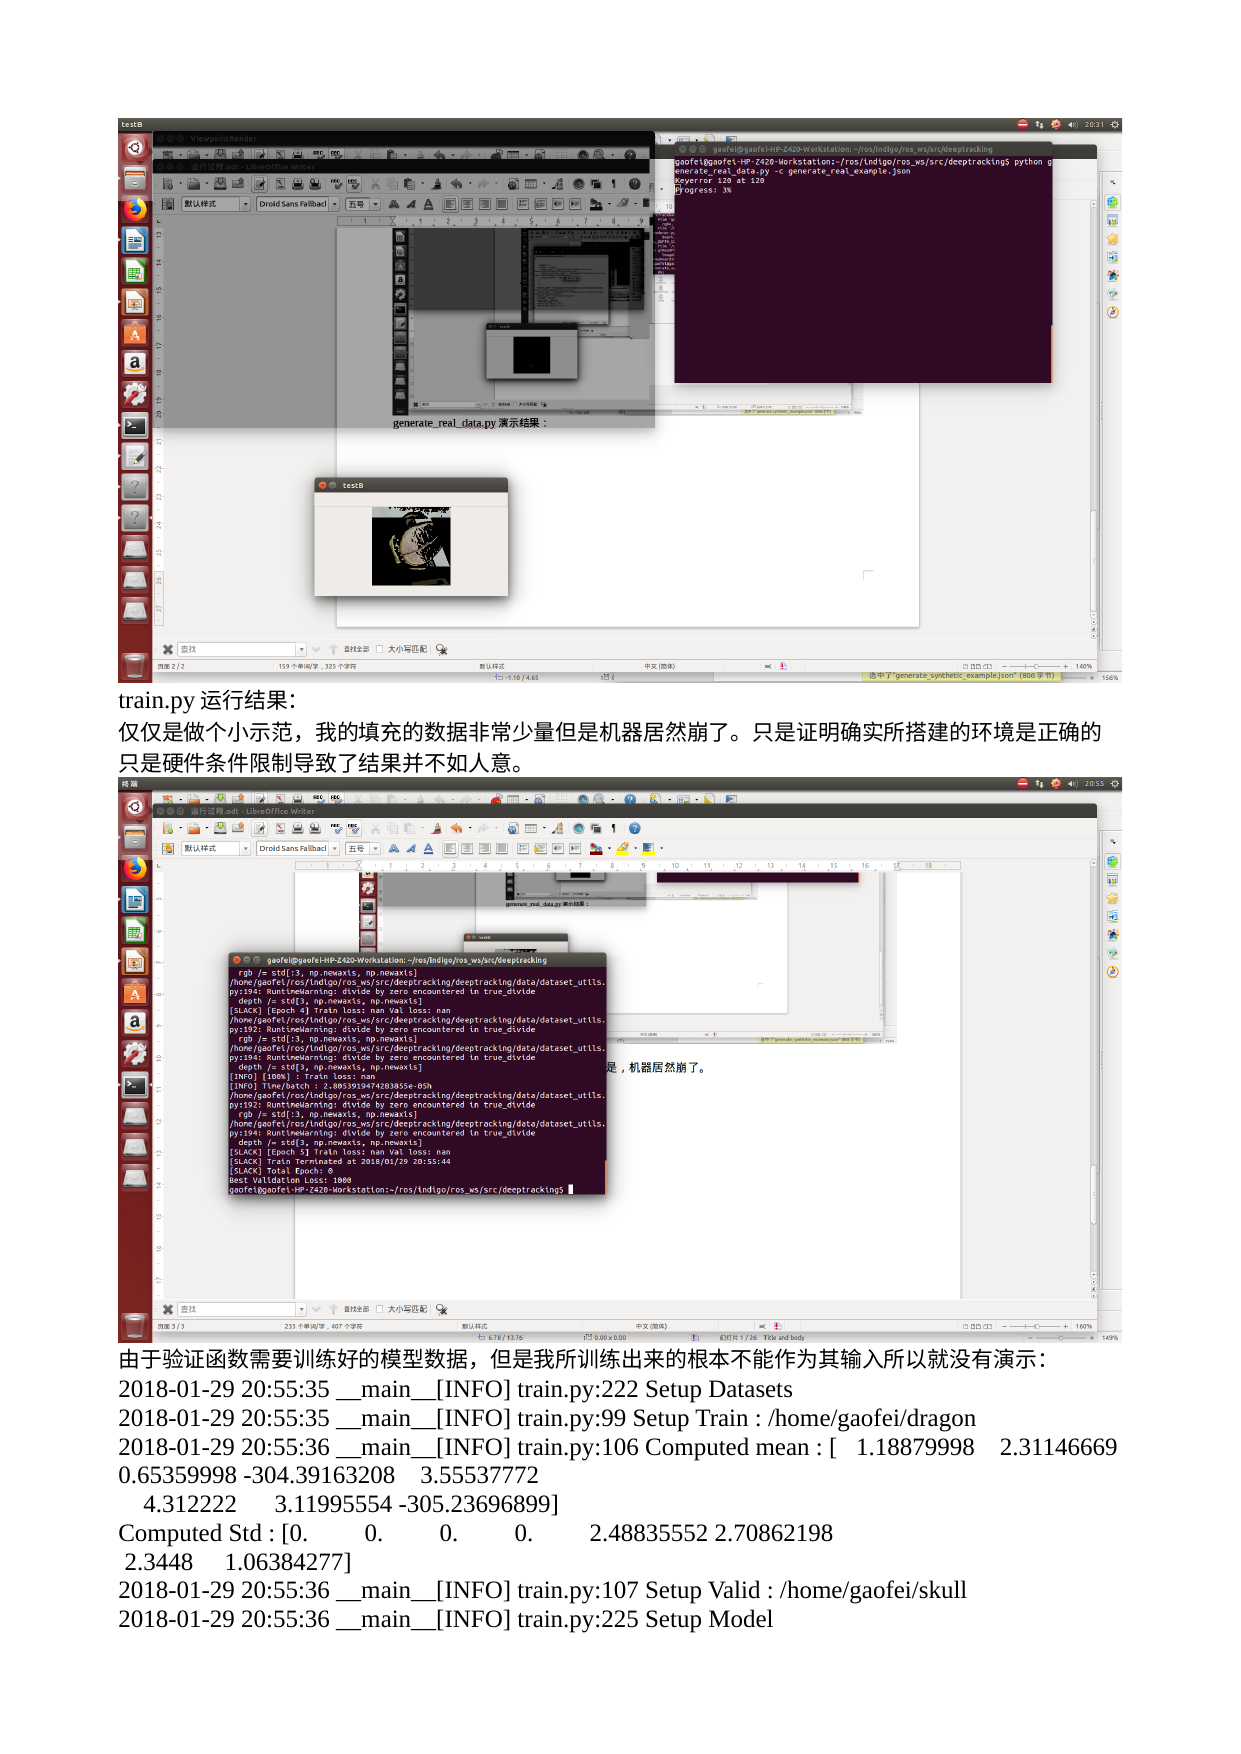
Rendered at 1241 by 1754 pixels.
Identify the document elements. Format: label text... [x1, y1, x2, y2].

text 由于验证函数需要训练好的模型数据，但是我所训练出来的根本不能作为其输入所以就没有演示： [118, 1343, 1122, 1374]
text 2018-01-29 20:55:36 __main__[INFO] train.py:107 Setup Valid : /home/gaofei/skull [118, 1575, 1122, 1604]
picture [118, 777, 1123, 1343]
picture [118, 118, 1123, 683]
text 4.312222 3.11995554 -305.23696899] [118, 1489, 1122, 1518]
text 2.3448 1.06384277] [118, 1547, 1122, 1575]
text 2018-01-29 20:55:36 __main__[INFO] train.py:225 Setup Model [118, 1604, 1122, 1633]
text 2018-01-29 20:55:35 __main__[INFO] train.py:222 Setup Datasets [118, 1374, 1122, 1403]
text 仅仅是做个小示范，我的填充的数据非常少量但是机器居然崩了。只是证明确实所搭建的环境是正确的只是硬件条件限制导致了结果并不如人意。 [118, 714, 1122, 777]
text 2018-01-29 20:55:35 __main__[INFO] train.py:99 Setup Train : /home/gaofei/dragon [118, 1403, 1122, 1432]
text 2018-01-29 20:55:36 __main__[INFO] train.py:106 Computed mean : [ 1.18879998 2.31146669 0.65359998 -304.39163208 3.55537772 [118, 1432, 1122, 1489]
text Computed Std : [0. 0. 0. 0. 2.48835552 2.70862198 [118, 1518, 1122, 1547]
text train.py运行结果： [118, 683, 1122, 714]
